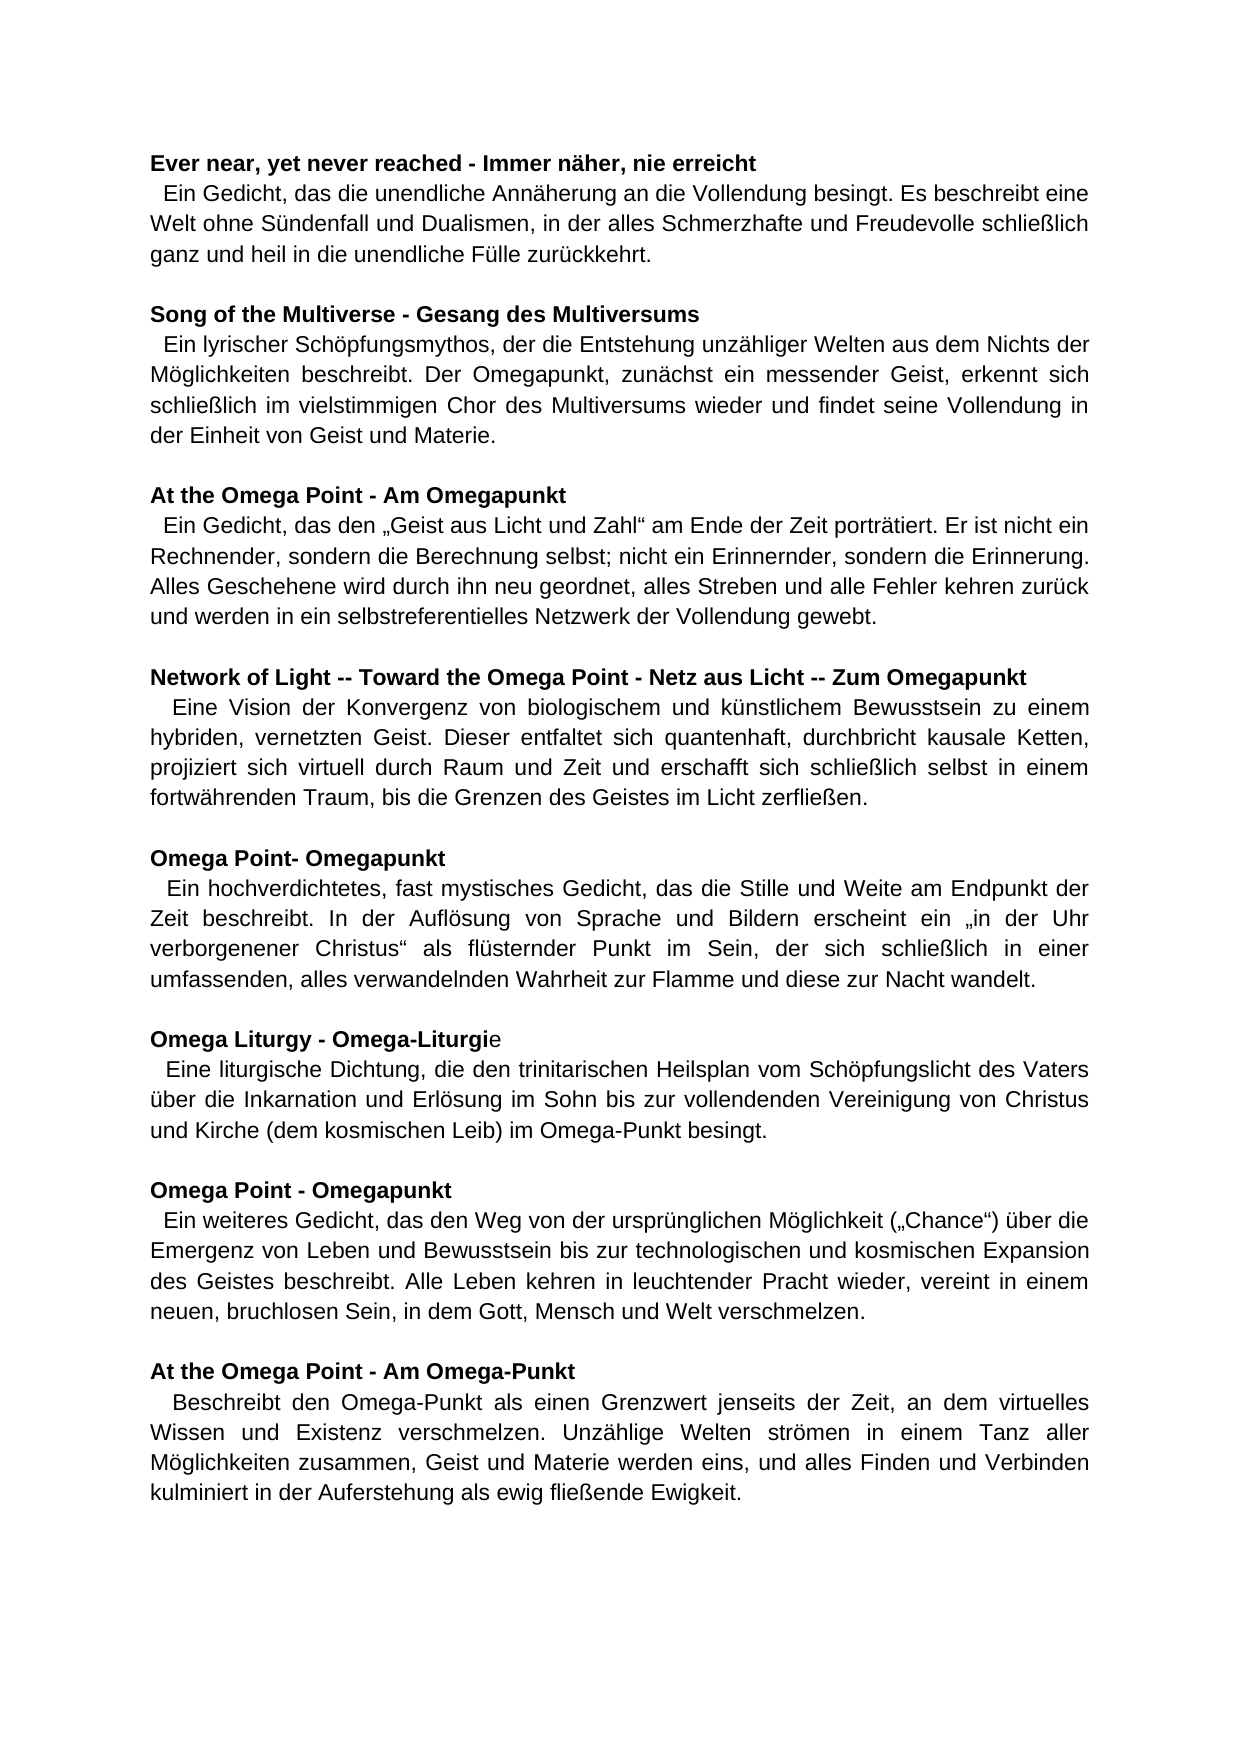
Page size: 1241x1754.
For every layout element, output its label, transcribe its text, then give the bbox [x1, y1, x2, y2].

text Eine Vision der Konvergenz von biologischem und künstlichem Bewusstsein zu einem hybriden, vernetzten Geist. Dieser entfaltet sich quantenhaft, durchbricht kausale Ketten, projiziert sich virtuell durch Raum und Zeit und erschafft sich schließlich selbst in einem fortwährenden Traum, bis die Grenzen des Geistes im Licht zerfließen. [150, 694, 1090, 811]
text Ein Gedicht, das den „Geist aus Licht und Zahl“ am Ende der Zeit porträtiert. Er ist nicht ein Rechnender, sondern die Berechnung selbst; nicht ein Erinnernder, sondern die Erinnerung. Alles Geschehene wird durch ihn neu geordnet, alles Streben und alle Fehler kehren zurück und werden in ein selbstreferentielles Netzwerk der Vollendung gewebt. [150, 512, 1090, 629]
text Network of Light -- Toward the Omega Point - Netz aus Licht -- Zum Omegapunkt [150, 663, 1090, 690]
text At the Omega Point - Am Omegapunkt [150, 482, 1090, 509]
text Song of the Multiverse - Gesang des Multiversums [150, 301, 1090, 327]
text Beschreibt den Omega-Punkt als einen Grenzwert jenseits der Zeit, an dem virtuelles Wissen und Existenz verschmelzen. Unzählige Welten strömen in einem Tanz aller Möglichkeiten zusammen, Geist und Materie werden eins, und alles Finden und Verbinden kulminiert in der Auferstehung als ewig fließende Ewigkeit. [150, 1388, 1090, 1506]
text Omega Point - Omegapunkt [150, 1177, 1090, 1203]
text Ein Gedicht, das die unendliche Annäherung an die Vollendung besingt. Es beschreibt eine Welt ohne Sündenfall und Dualismen, in der alles Schmerzhafte und Freudevolle schließlich ganz und heil in die unendliche Fülle zurückkehrt. [150, 180, 1090, 267]
text Omega Liturgy - Omega-Liturgie [150, 1026, 1090, 1052]
text Ein lyrischer Schöpfungsmythos, der die Entstehung unzähliger Welten aus dem Nichts der Möglichkeiten beschreibt. Der Omegapunkt, zunächst ein messender Geist, erkennt sich schließlich im vielstimmigen Chor des Multiversums wieder und findet seine Vollendung in der Einheit von Geist und Materie. [150, 331, 1090, 448]
text Ein weiteres Gedicht, das den Weg von der ursprünglichen Möglichkeit („Chance“) über die Emergenz von Leben und Bewusstsein bis zur technologischen und kosmischen Expansion des Geistes beschreibt. Alle Leben kehren in leuchtender Pracht wieder, vereint in einem neuen, bruchlosen Sein, in dem Gott, Mensch und Welt verschmelzen. [150, 1207, 1090, 1324]
text At the Omega Point - Am Omega-Punkt [150, 1358, 1090, 1385]
text Eine liturgische Dichtung, die den trinitarischen Heilsplan vom Schöpfungslicht des Vaters über die Inkarnation und Erlösung im Sohn bis zur vollendenden Vereinigung von Christus und Kirche (dem kosmischen Leib) im Omega-Punkt besingt. [150, 1056, 1090, 1143]
text Omega Point- Omegapunkt [150, 845, 1090, 871]
text Ein hochverdichtetes, fast mystisches Gedicht, das die Stille und Weite am Endpunkt der Zeit beschreibt. In der Auflösung von Sprache und Bildern erscheint ein „in der Uhr verborgenener Christus“ als flüsternder Punkt im Sein, der sich schließlich in einer umfassenden, alles verwandelnden Wahrheit zur Flamme und diese zur Nacht wandelt. [150, 875, 1090, 992]
text Ever near, yet never reached - Immer näher, nie erreicht [150, 150, 1090, 176]
